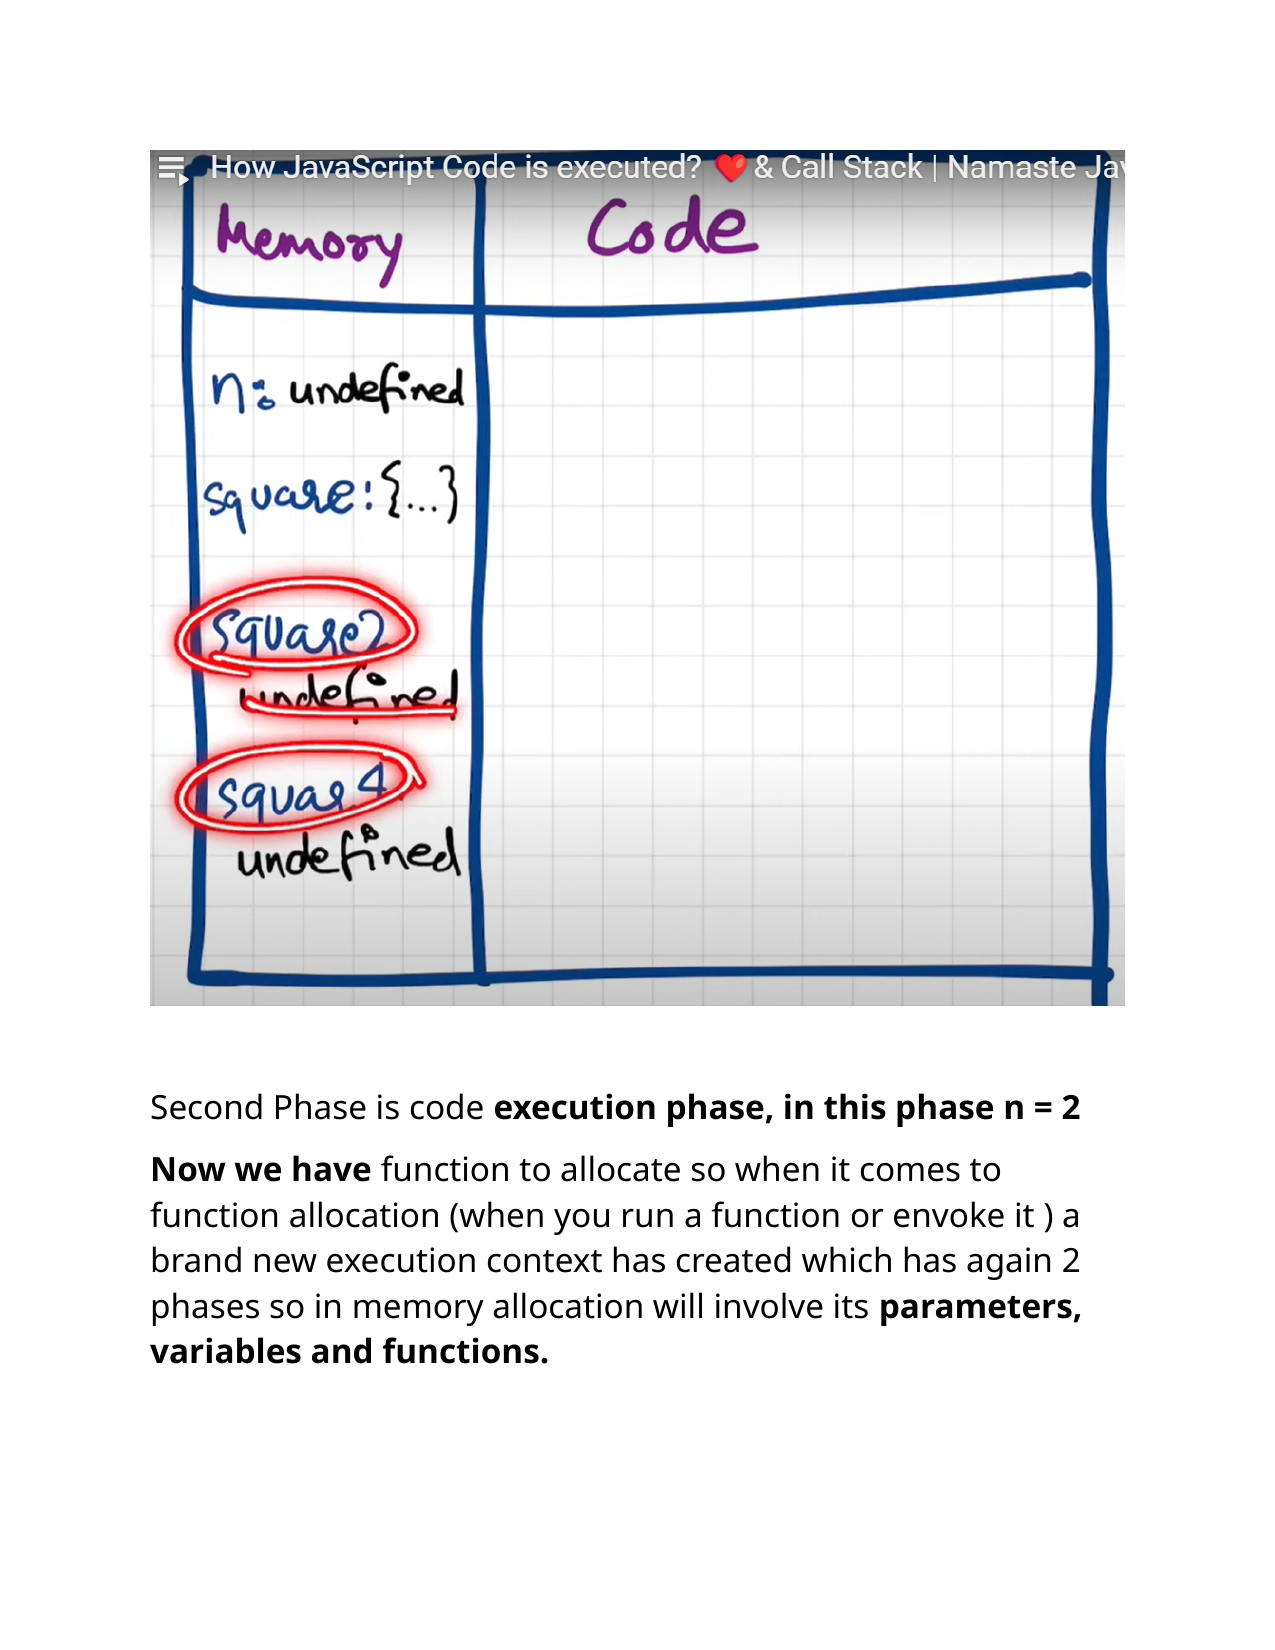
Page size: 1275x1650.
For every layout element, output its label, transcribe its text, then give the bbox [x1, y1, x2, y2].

text Now we have function to allocate so when it comes to function allocation (when you run a function or envoke it ) a brand new execution context has created which has again 2 phases so in memory allocation will involve its parameters, variables and functions. [150, 1146, 1125, 1373]
text Second Phase is code execution phase, in this phase n = 2 [150, 1084, 1125, 1129]
